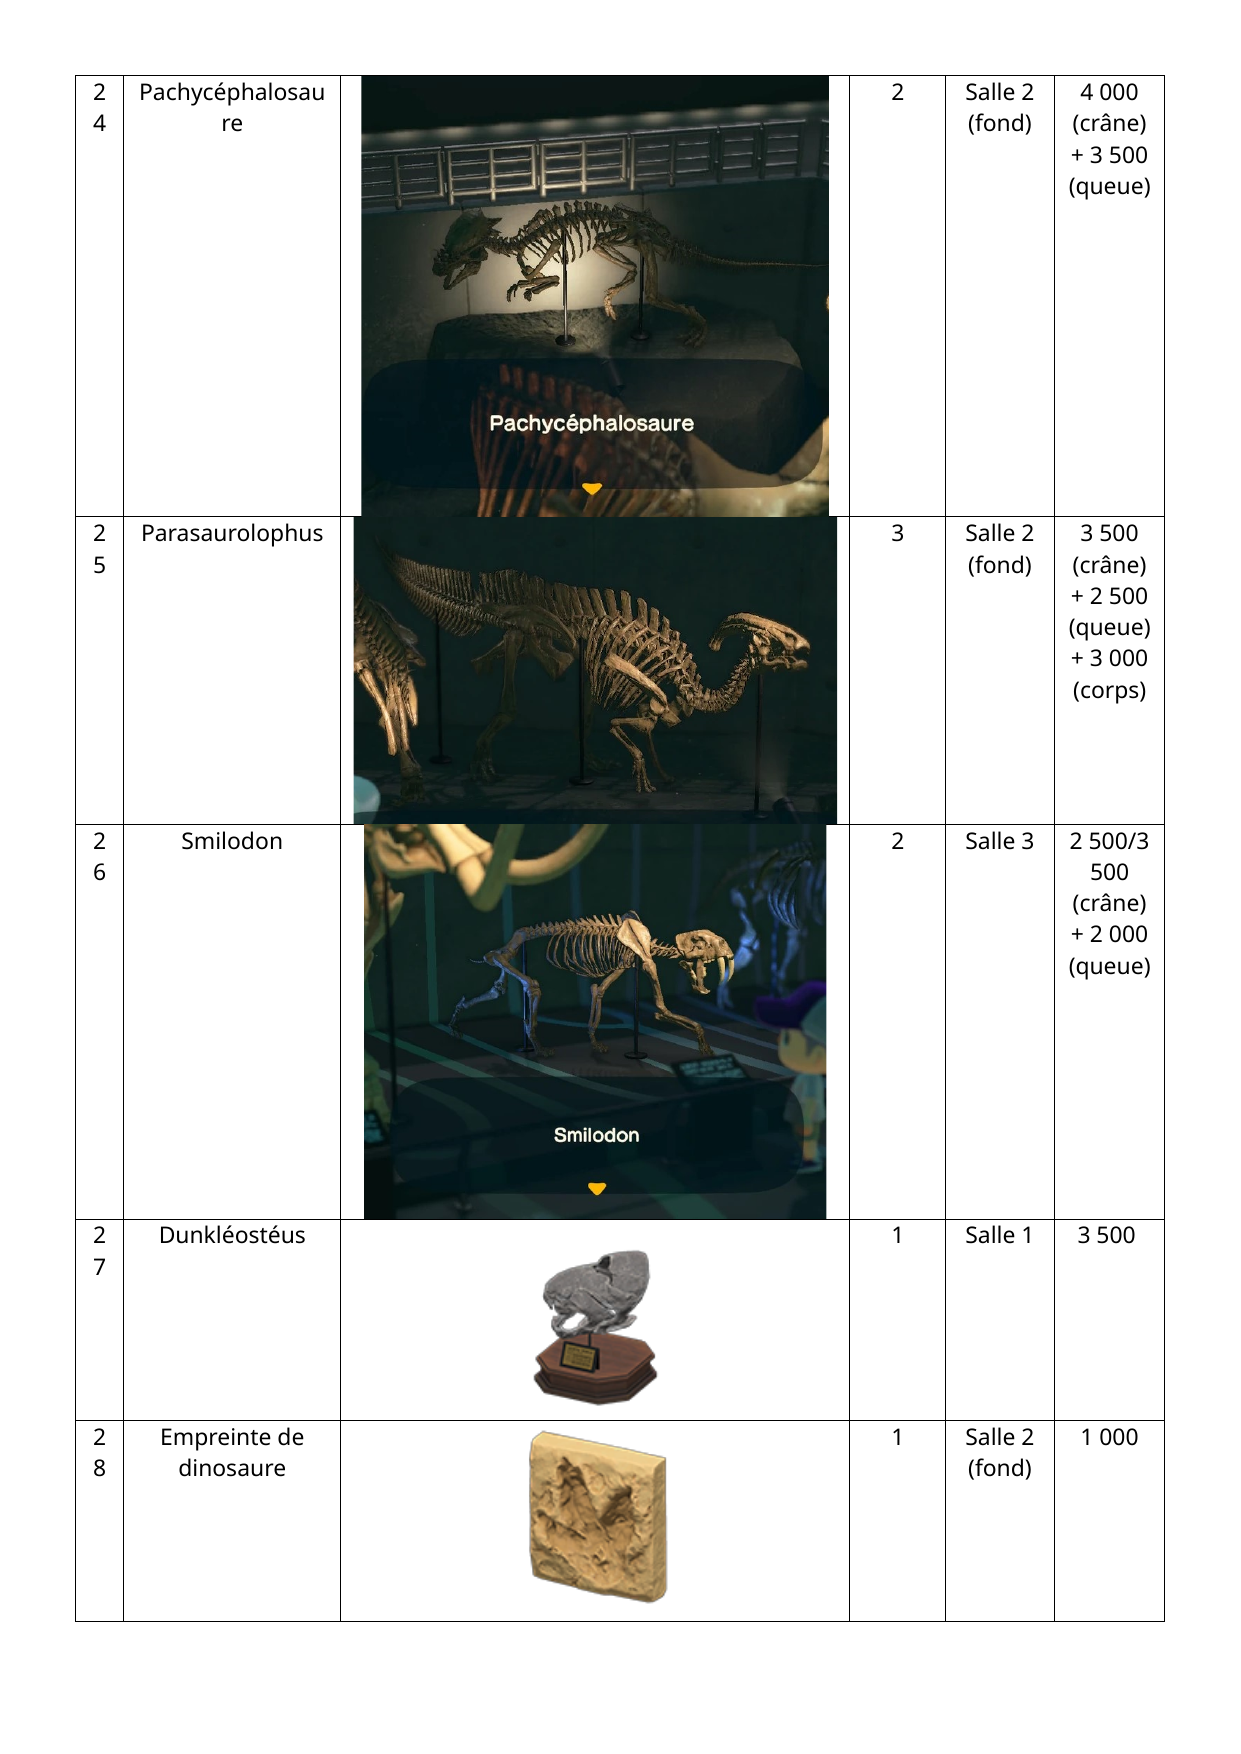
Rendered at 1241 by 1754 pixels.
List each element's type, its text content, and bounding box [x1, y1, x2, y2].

table_cell 2 500/3 500 (crâne) + 2 000 (queue) [1055, 825, 1164, 1218]
table_cell Salle 2 (fond) [946, 1421, 1054, 1621]
table_cell 3 500 [1055, 1220, 1164, 1419]
table_cell 1 [850, 1421, 945, 1621]
table_cell 24 [76, 76, 123, 516]
table_cell Salle 2 (fond) [946, 76, 1054, 516]
table_cell [827, 825, 849, 1218]
table_cell 26 [76, 825, 123, 1218]
table_cell 2 [850, 76, 945, 516]
table_cell [341, 1421, 849, 1621]
table_cell Salle 2 (fond) [946, 517, 1054, 824]
table_cell 28 [76, 1421, 123, 1621]
table_cell Salle 1 [946, 1220, 1054, 1419]
table_cell 3 [850, 517, 945, 824]
table_cell Dunkléostéus [124, 1220, 340, 1419]
table_cell Salle 3 [946, 825, 1054, 1218]
table_cell 3 500 (crâne) + 2 500 (queue) + 3 000 (corps) [1055, 517, 1164, 824]
table_cell [341, 76, 361, 516]
table_cell [341, 517, 353, 824]
table_cell [838, 517, 849, 824]
table_cell Parasaurolophus [124, 517, 340, 824]
table_cell [341, 825, 364, 1218]
table_cell 27 [76, 1220, 123, 1419]
table_cell [341, 1220, 849, 1419]
table_cell 4 000 (crâne) + 3 500 (queue) [1055, 76, 1164, 516]
table_cell 1 000 [1055, 1421, 1164, 1621]
table_cell Smilodon [124, 825, 340, 1218]
table_cell Empreinte de dinosaure [124, 1421, 340, 1621]
table_cell [829, 76, 849, 516]
table_cell Pachycéphalosaure [124, 76, 340, 516]
table_cell 1 [850, 1220, 945, 1419]
table_cell 25 [76, 517, 123, 824]
table_cell 2 [850, 825, 945, 1218]
